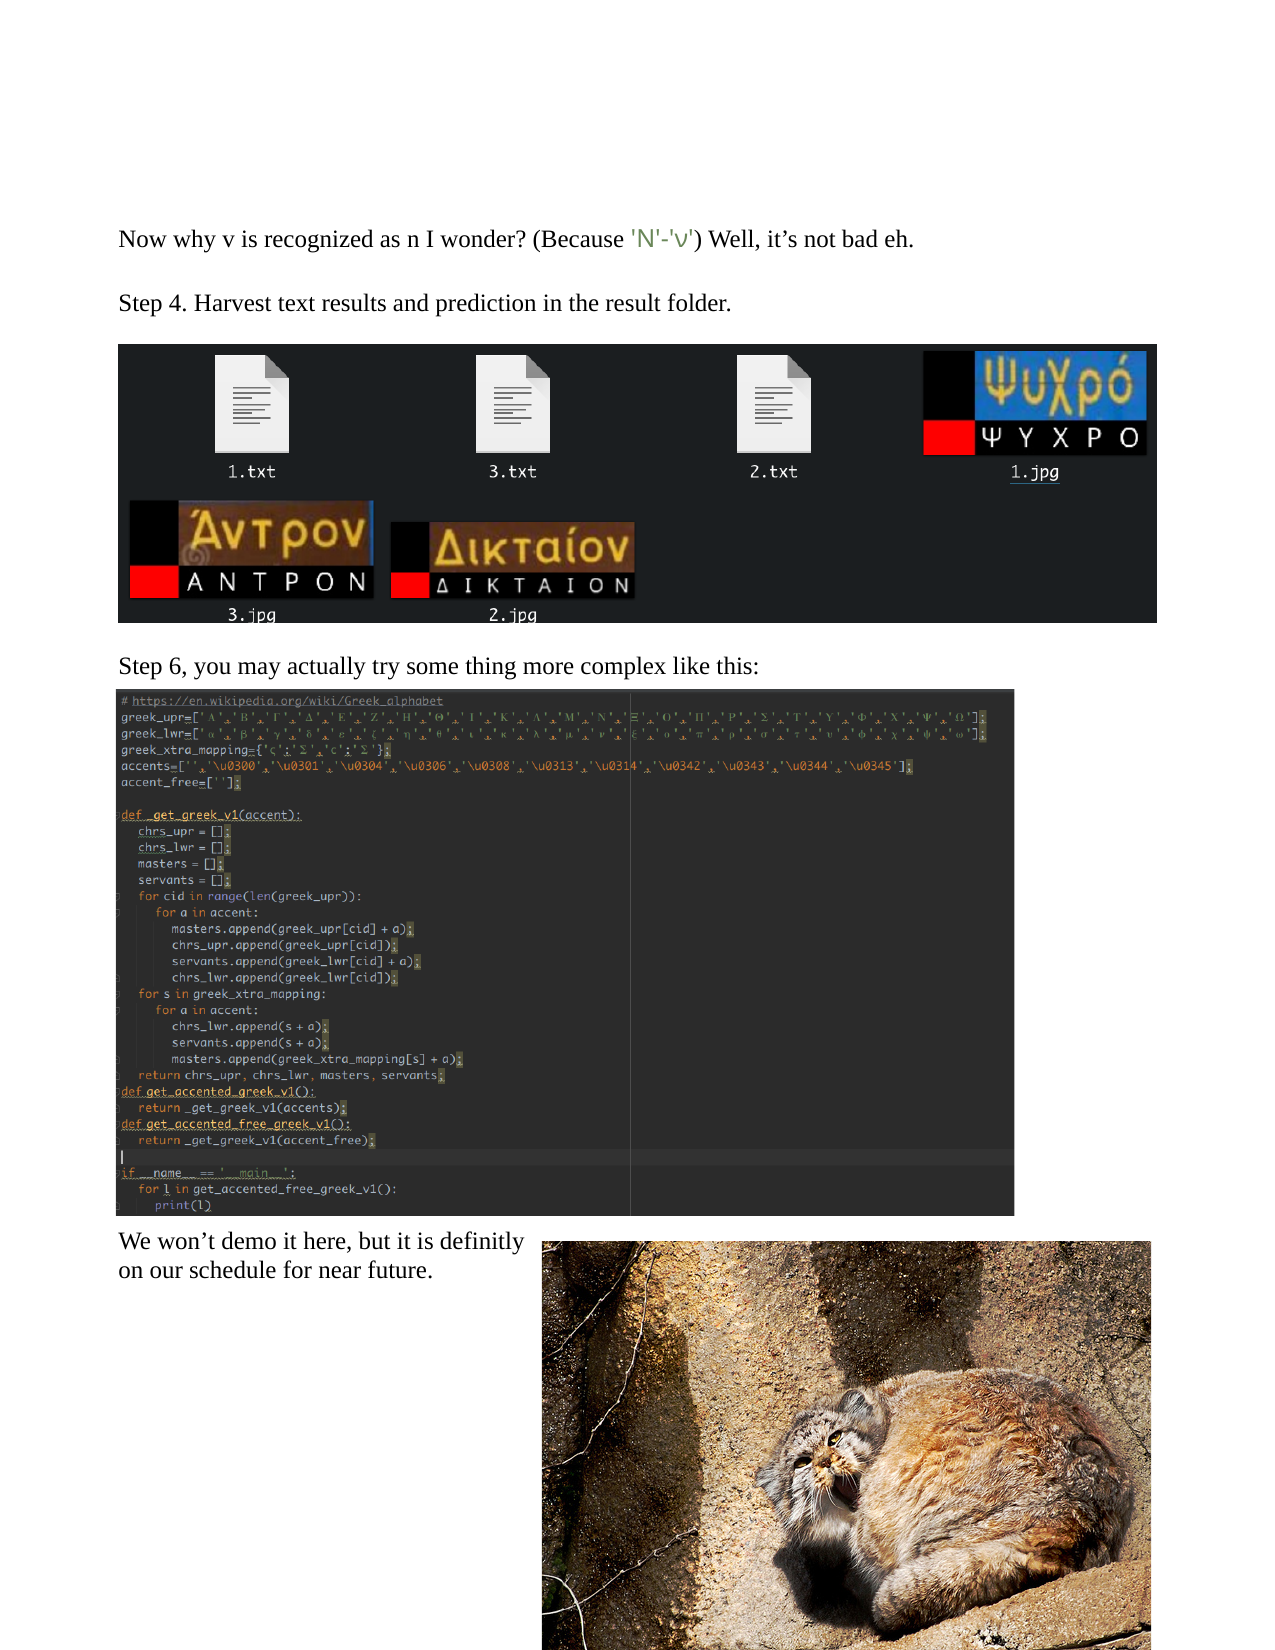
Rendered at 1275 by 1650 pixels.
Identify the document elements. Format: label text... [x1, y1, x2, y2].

text Now why v is recognized as n I wonder? (Because 'Ν'-'ν') Well, it’s not bad eh. [118, 220, 1157, 254]
picture [115, 689, 1015, 1216]
picture [541, 1241, 1152, 1650]
text We won’t demo it here, but it is definitly on our schedule for near future. [118, 1226, 1157, 1284]
picture [118, 344, 1157, 623]
text Step 6, you may actually try some thing more complex like this: [118, 651, 1157, 680]
text Step 4. Harvest text results and prediction in the result folder. [118, 288, 1157, 317]
